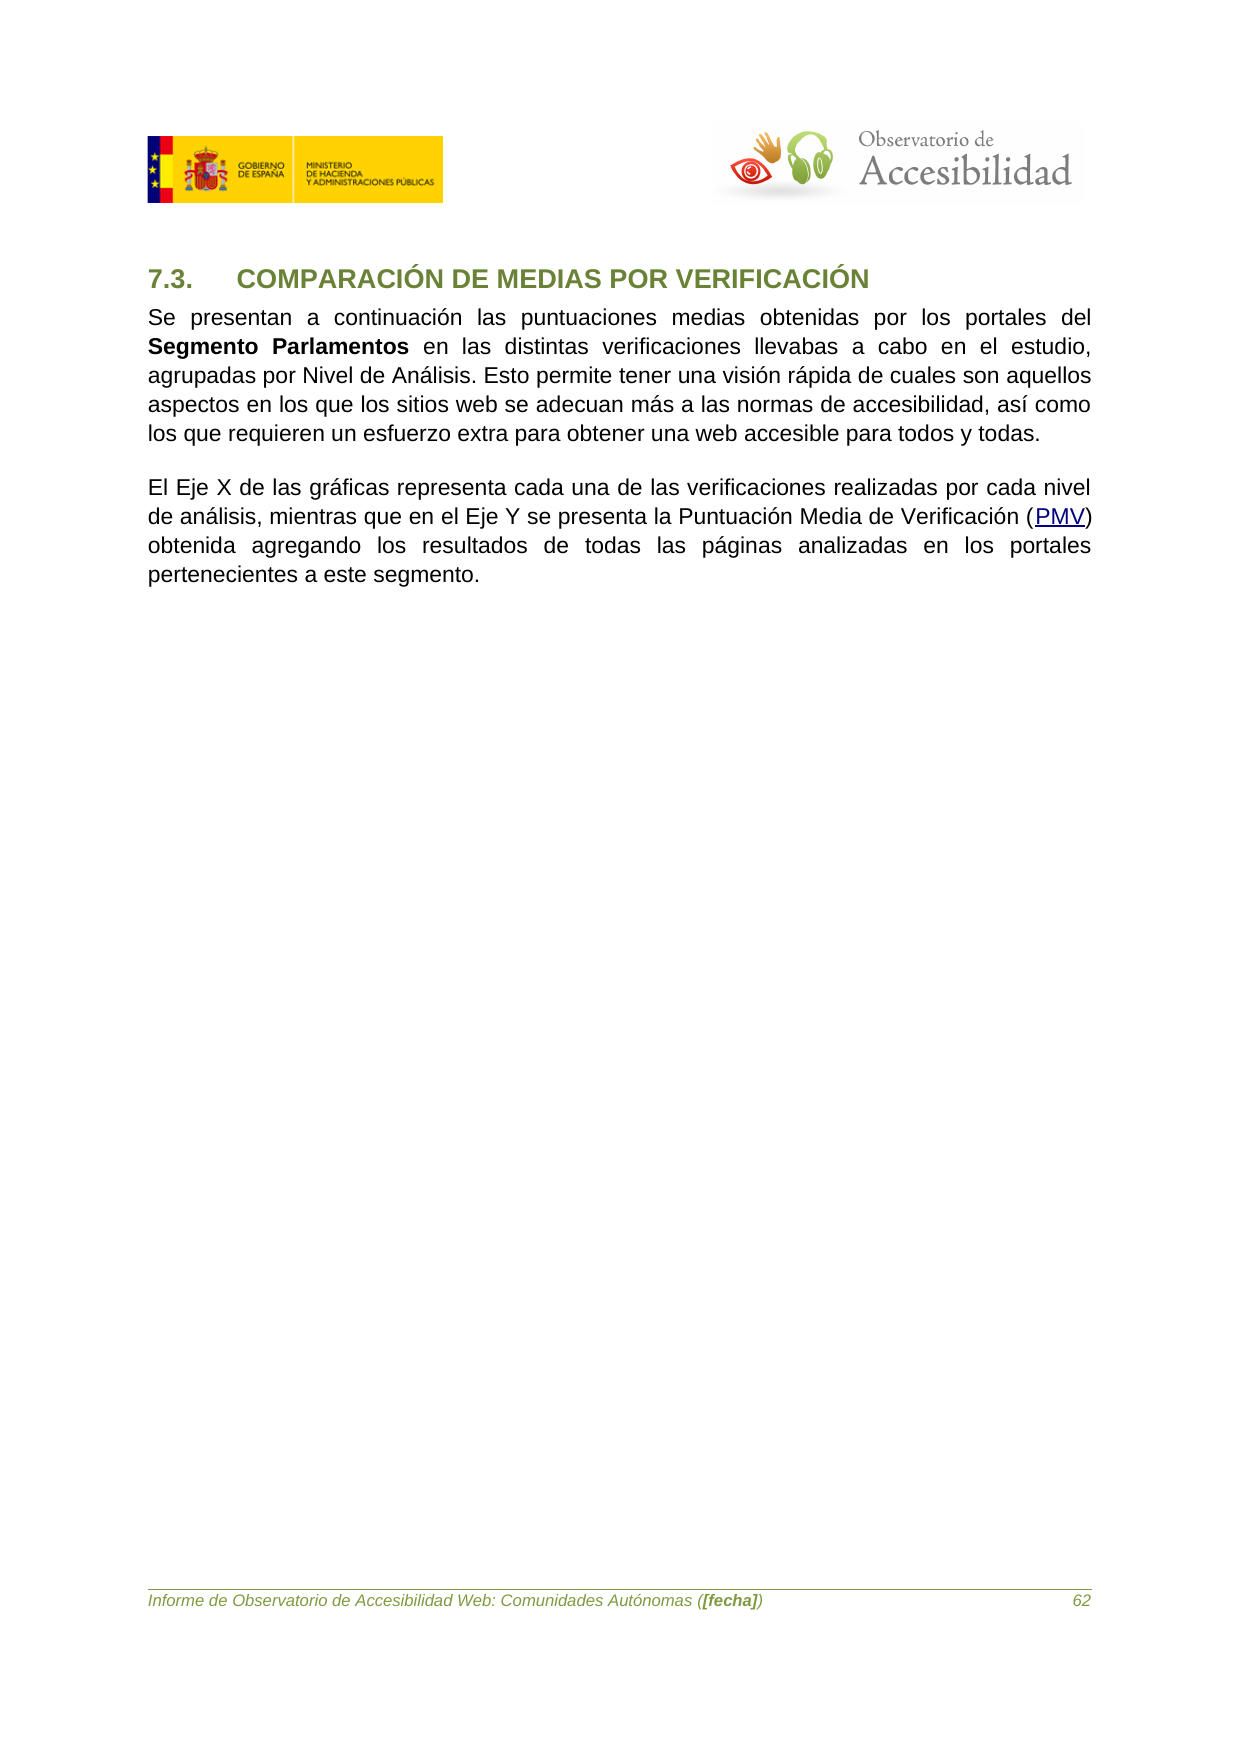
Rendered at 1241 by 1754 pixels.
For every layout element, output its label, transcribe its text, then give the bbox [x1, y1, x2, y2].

picture [710, 122, 1086, 205]
list Comparación de medias por verificación [148, 263, 1092, 294]
picture [147, 136, 443, 203]
text El Eje X de las gráficas representa cada una de las verificaciones realizadas por cada nivel de análisis, mientras que en el Eje Y se presenta la Puntuación Media de Verificación (PMV) obtenida agregando los resultados de todas las páginas analizadas en los portales pertenecientes a este segmento. [148, 474, 1092, 587]
text Se presentan a continuación las puntuaciones medias obtenidas por los portales del Segmento Parlamentos en las distintas verificaciones llevabas a cabo en el estudio, agrupadas por Nivel de Análisis. Esto permite tener una visión rápida de cuales son aquellos aspectos en los que los sitios web se adecuan más a las normas de accesibilidad, así como los que requieren un esfuerzo extra para obtener una web accesible para todos y todas. [148, 304, 1092, 446]
